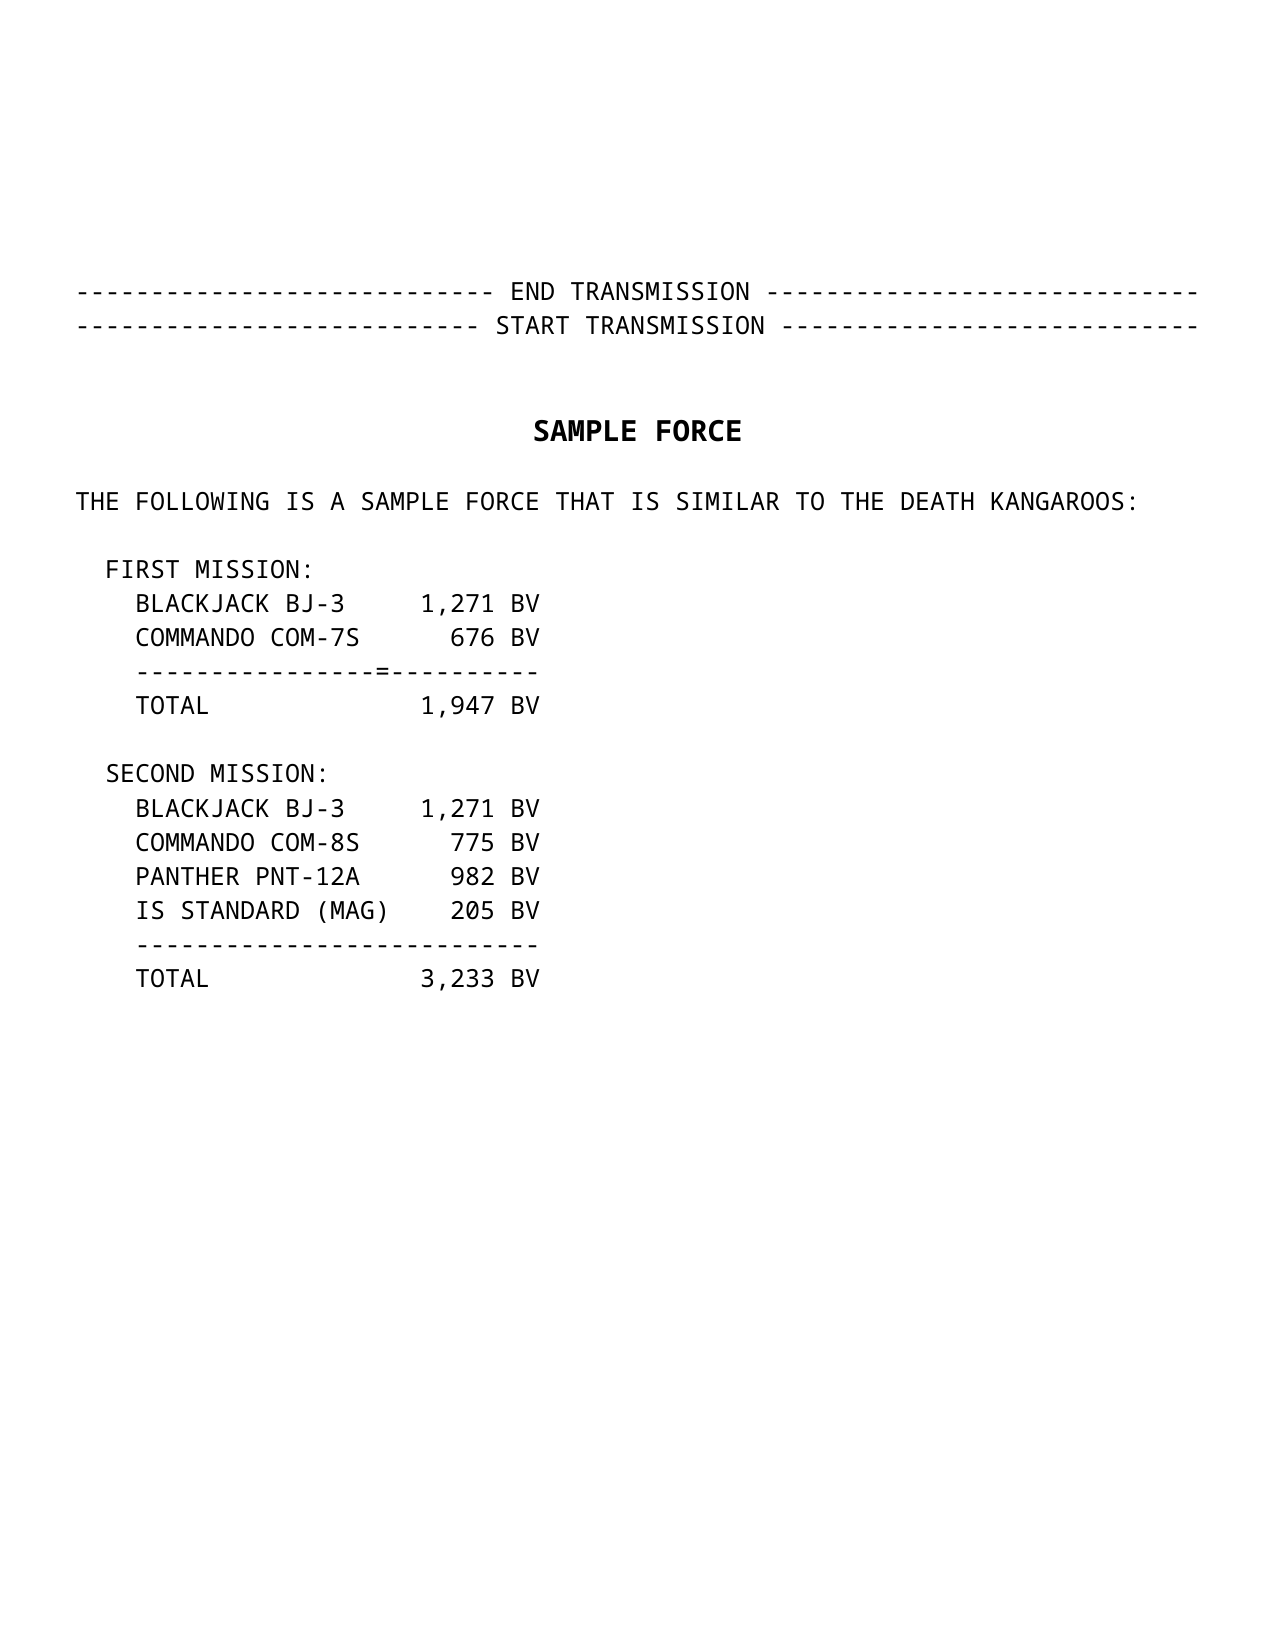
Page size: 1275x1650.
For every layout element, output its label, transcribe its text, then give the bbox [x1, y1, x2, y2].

text COMMANDO COM-7S 676 BV [75, 620, 1200, 654]
text FIRST MISSION: [75, 552, 1200, 586]
text BLACKJACK BJ-3 1,271 BV [75, 790, 1200, 824]
text --------------------------- START TRANSMISSION ---------------------------- [75, 308, 1200, 342]
subtitle SAMPLE FORCE [75, 410, 1200, 449]
text COMMANDO COM-8S 775 BV [75, 824, 1200, 858]
text THE FOLLOWING IS A SAMPLE FORCE THAT IS SIMILAR TO THE DEATH KANGAROOS: [75, 484, 1200, 518]
text ---------------------------- END TRANSMISSION ----------------------------- [75, 274, 1200, 308]
text SECOND MISSION: [75, 756, 1200, 790]
text BLACKJACK BJ-3 1,271 BV [75, 586, 1200, 620]
text --------------------------- [75, 926, 1200, 961]
text ----------------=---------- [75, 654, 1200, 688]
text TOTAL 1,947 BV [75, 688, 1200, 722]
text TOTAL 3,233 BV [75, 961, 1200, 994]
text IS STANDARD (MAG) 205 BV [75, 892, 1200, 926]
text PANTHER PNT-12A 982 BV [75, 858, 1200, 892]
